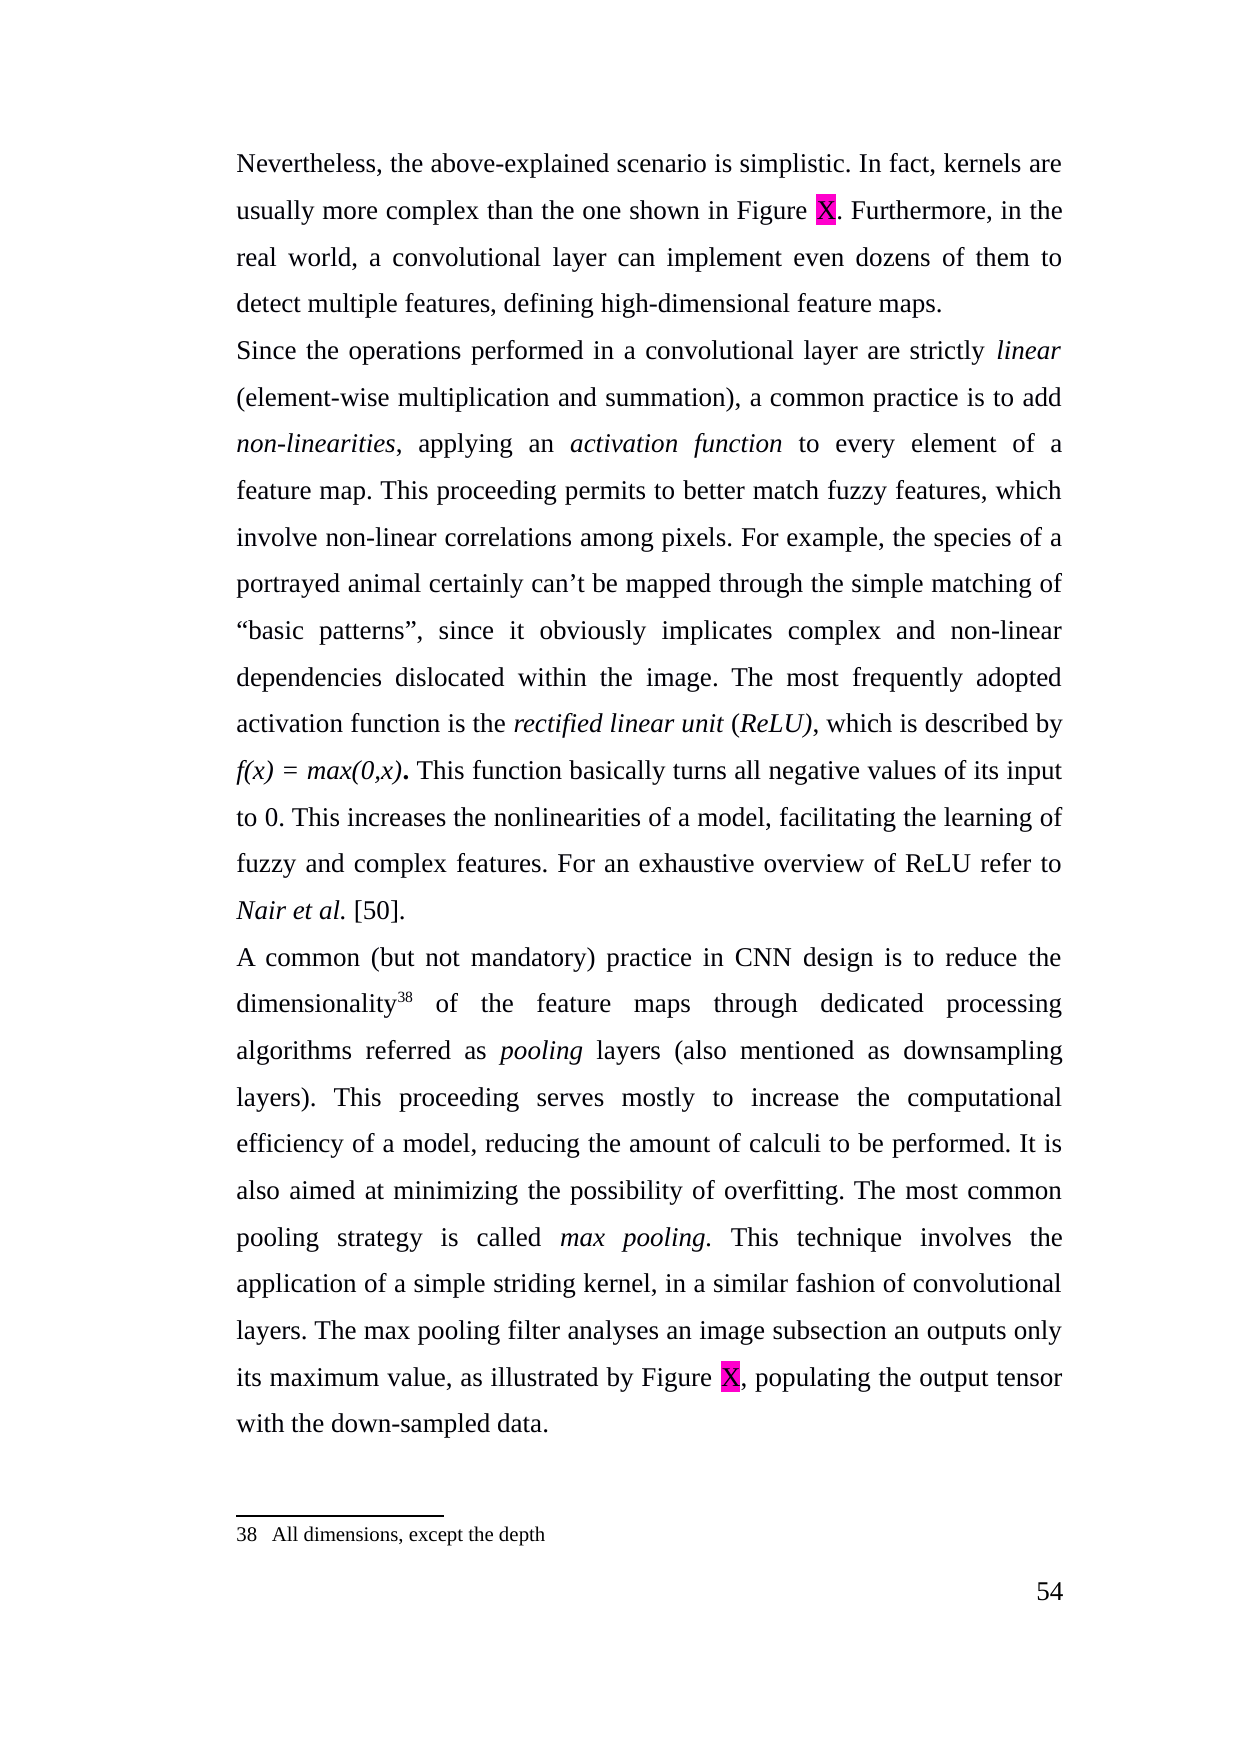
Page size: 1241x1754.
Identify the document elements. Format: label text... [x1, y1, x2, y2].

text All dimensions, except the depth [236, 1522, 1063, 1546]
text Nevertheless, the above-explained scenario is simplistic. In fact, kernels are usually more complex than the one shown in Figure X. Furthermore, in the real world, a convolutional layer can implement even dozens of them to detect multiple features, defining high-dimensional feature maps. [236, 148, 1063, 319]
text A common (but not mandatory) practice in CNN design is to reduce the dimensionality of the feature maps through dedicated processing algorithms referred as pooling layers (also mentioned as downsampling layers). This proceeding serves mostly to increase the computational efficiency of a model, reducing the amount of calculi to be performed. It is also aimed at minimizing the possibility of overfitting. The most common pooling strategy is called max pooling. This technique involves the application of a simple striding kernel, in a similar fashion of convolutional layers. The max pooling filter analyses an image subsection an outputs only its maximum value, as illustrated by Figure X, populating the output tensor with the down-sampled data. [236, 941, 1063, 1439]
text Since the operations performed in a convolutional layer are strictly linear (element-wise multiplication and summation), a common practice is to add non-linearities, applying an activation function to every element of a feature map. This proceeding permits to better match fuzzy features, which involve non-linear correlations among pixels. For example, the species of a portrayed animal certainly can’t be mapped through the simple matching of “basic patterns”, since it obviously implicates complex and non-linear dependencies dislocated within the image. The most frequently adopted activation function is the rectified linear unit (ReLU), which is described by f(x) = max(0,x). This function basically turns all negative values of its input to 0. This increases the nonlinearities of a model, facilitating the learning of fuzzy and complex features. For an exhaustive overview of ReLU refer to Nair et al. [50]. [236, 334, 1063, 925]
